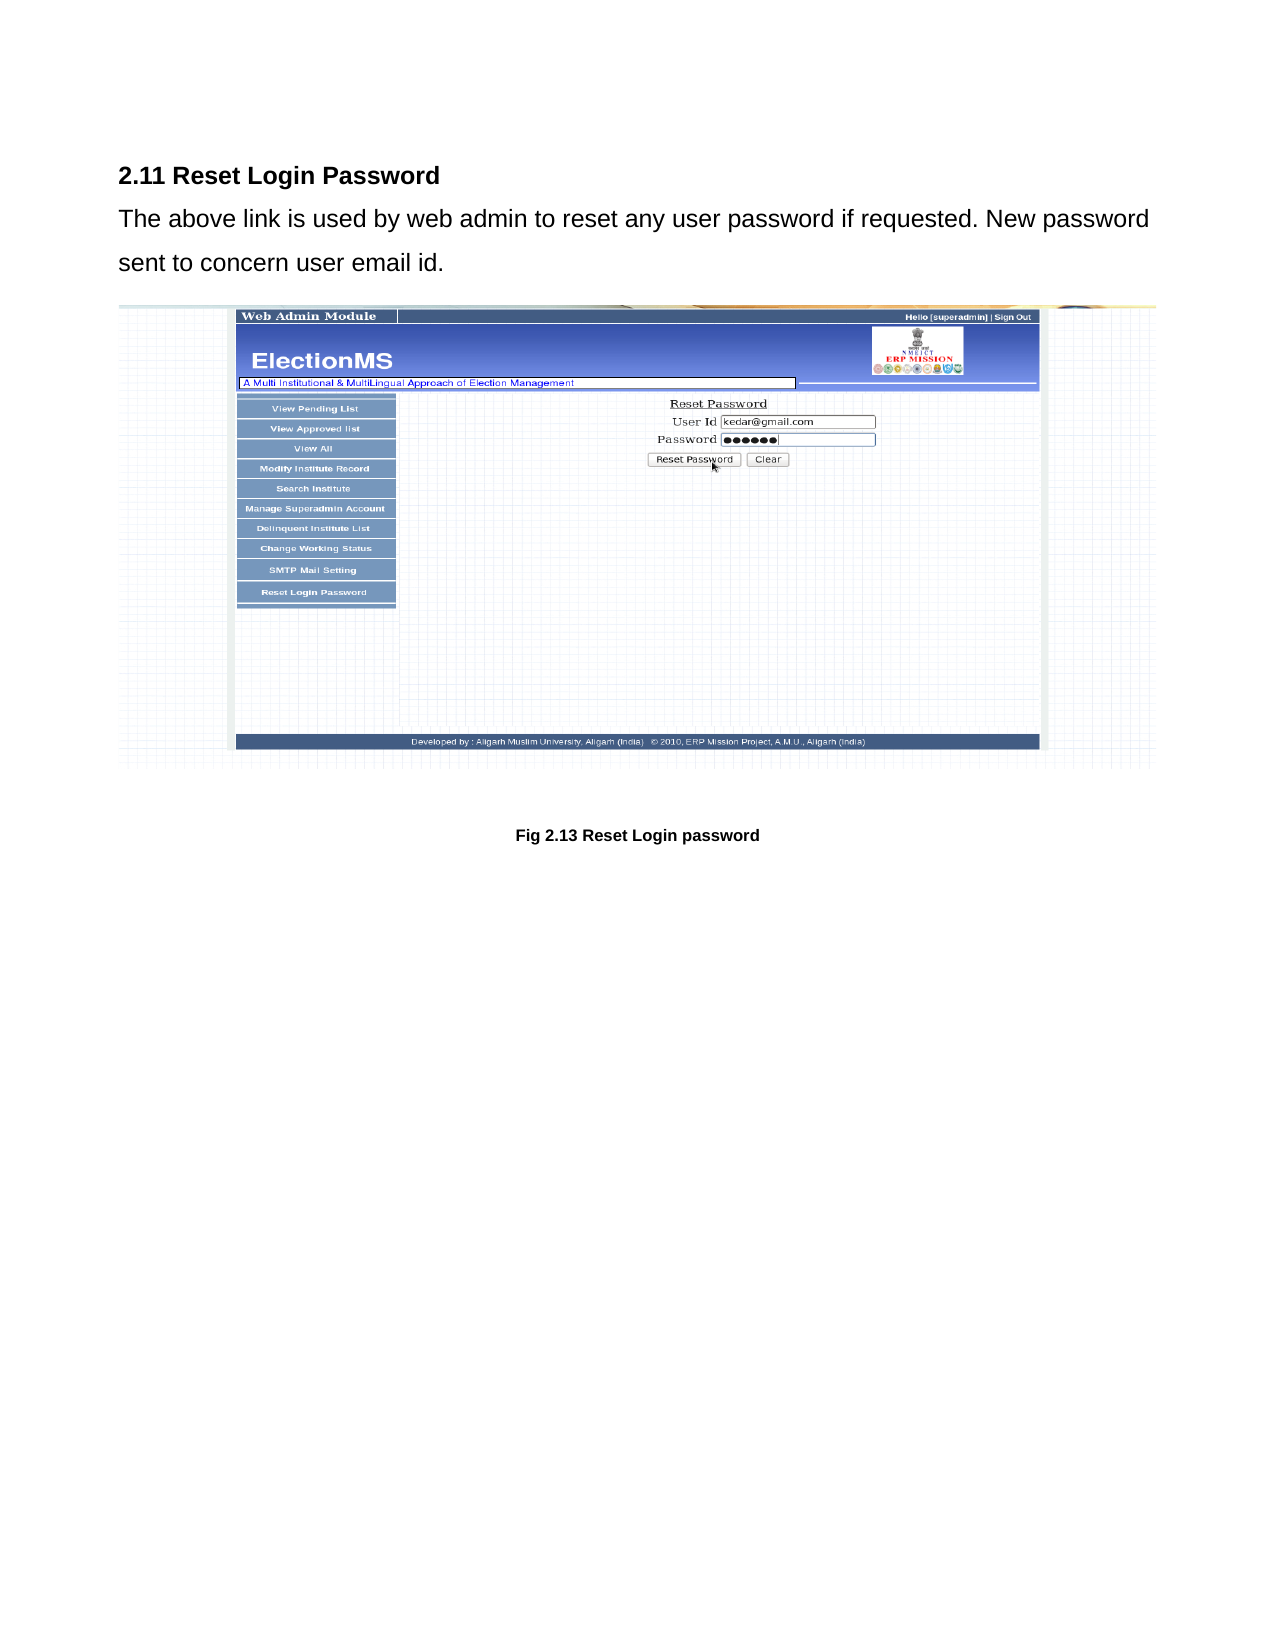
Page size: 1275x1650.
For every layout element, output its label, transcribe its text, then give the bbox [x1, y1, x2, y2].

text The above link is used by web admin to reset any user password if requested. New password sent to concern user email id. [118, 204, 1157, 276]
text Fig 2.13 Reset Login password [118, 826, 1157, 845]
picture [118, 305, 1157, 769]
text 2.11 Reset Login Password [118, 161, 1157, 190]
